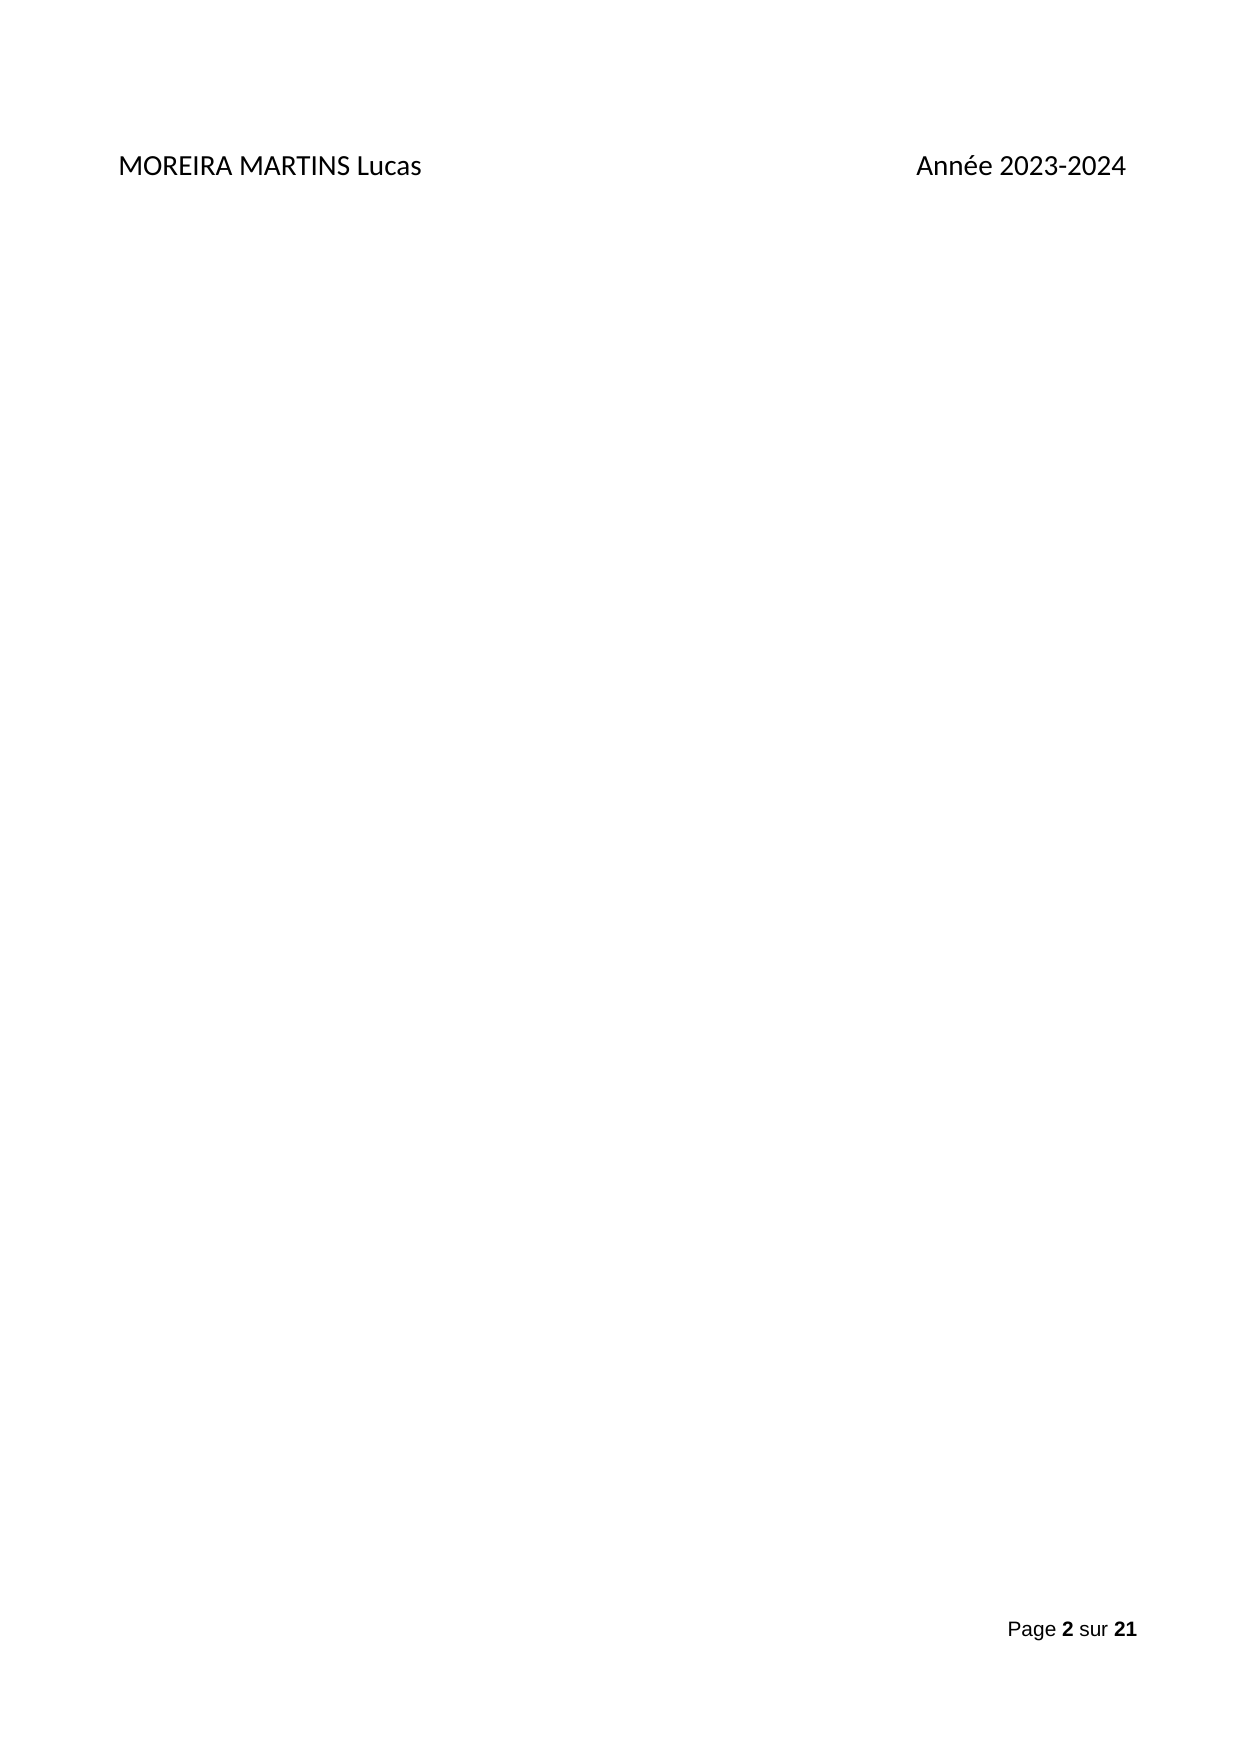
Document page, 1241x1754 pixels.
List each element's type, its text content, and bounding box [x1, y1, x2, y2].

text MOREIRA MARTINS Lucas Année 2023-2024 [118, 147, 1137, 183]
